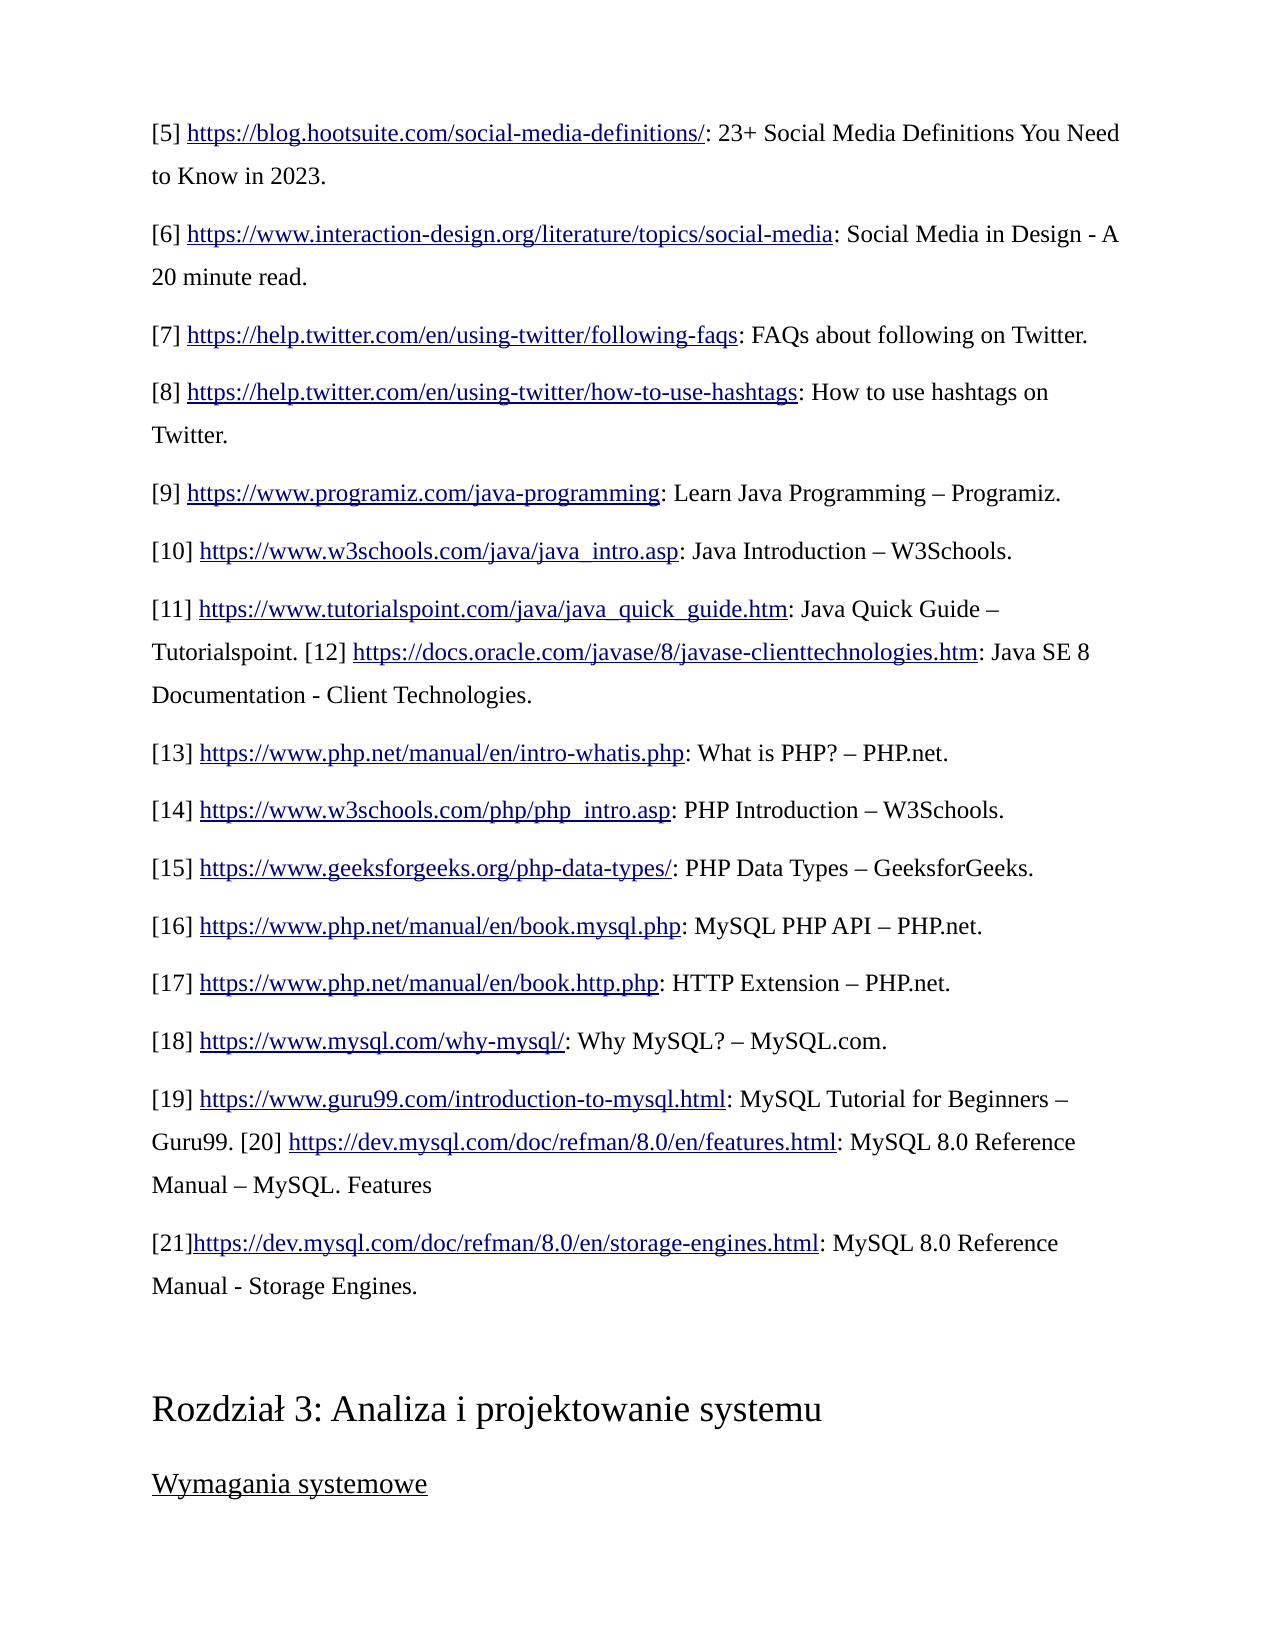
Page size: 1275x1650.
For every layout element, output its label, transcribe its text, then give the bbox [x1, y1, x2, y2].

text [8] https://help.twitter.com/en/using-twitter/how-to-use-hashtags: How to use hashtags on Twitter. [151, 377, 1123, 449]
text [21]https://dev.mysql.com/doc/refman/8.0/en/storage-engines.html: MySQL 8.0 Reference Manual - Storage Engines. [151, 1228, 1123, 1300]
text [17] https://www.php.net/manual/en/book.http.php: HTTP Extension – PHP.net. [151, 968, 1123, 997]
text [9] https://www.programiz.com/java-programming: Learn Java Programming – Programiz. [151, 478, 1123, 507]
text [10] https://www.w3schools.com/java/java_intro.asp: Java Introduction – W3Schools. [151, 536, 1123, 565]
text [7] https://help.twitter.com/en/using-twitter/following-faqs: FAQs about following on Twitter. [151, 320, 1123, 348]
text Rozdział 3: Analiza i projektowanie systemu [151, 1386, 1123, 1429]
text [19] https://www.guru99.com/introduction-to-mysql.html: MySQL Tutorial for Beginners – Guru99. [20] https://dev.mysql.com/doc/refman/8.0/en/features.html: MySQL 8.0 Reference Manual – MySQL. Features [151, 1084, 1123, 1199]
text [5] https://blog.hootsuite.com/social-media-definitions/: 23+ Social Media Definitions You Need to Know in 2023. [151, 118, 1123, 190]
text [14] https://www.w3schools.com/php/php_intro.asp: PHP Introduction – W3Schools. [151, 795, 1123, 824]
text [18] https://www.mysql.com/why-mysql/: Why MySQL? – MySQL.com. [151, 1026, 1123, 1055]
text Wymagania systemowe [151, 1466, 1123, 1499]
text [11] https://www.tutorialspoint.com/java/java_quick_guide.htm: Java Quick Guide – Tutorialspoint. [12] https://docs.oracle.com/javase/8/javase-clienttechnologies.htm: Java SE 8 Documentation - Client Technologies. [151, 594, 1123, 709]
text [6] https://www.interaction-design.org/literature/topics/social-media: Social Media in Design - A 20 minute read. [151, 219, 1123, 291]
text [13] https://www.php.net/manual/en/intro-whatis.php: What is PHP? – PHP.net. [151, 738, 1123, 766]
text [16] https://www.php.net/manual/en/book.mysql.php: MySQL PHP API – PHP.net. [151, 911, 1123, 939]
text [15] https://www.geeksforgeeks.org/php-data-types/: PHP Data Types – GeeksforGeeks. [151, 853, 1123, 882]
